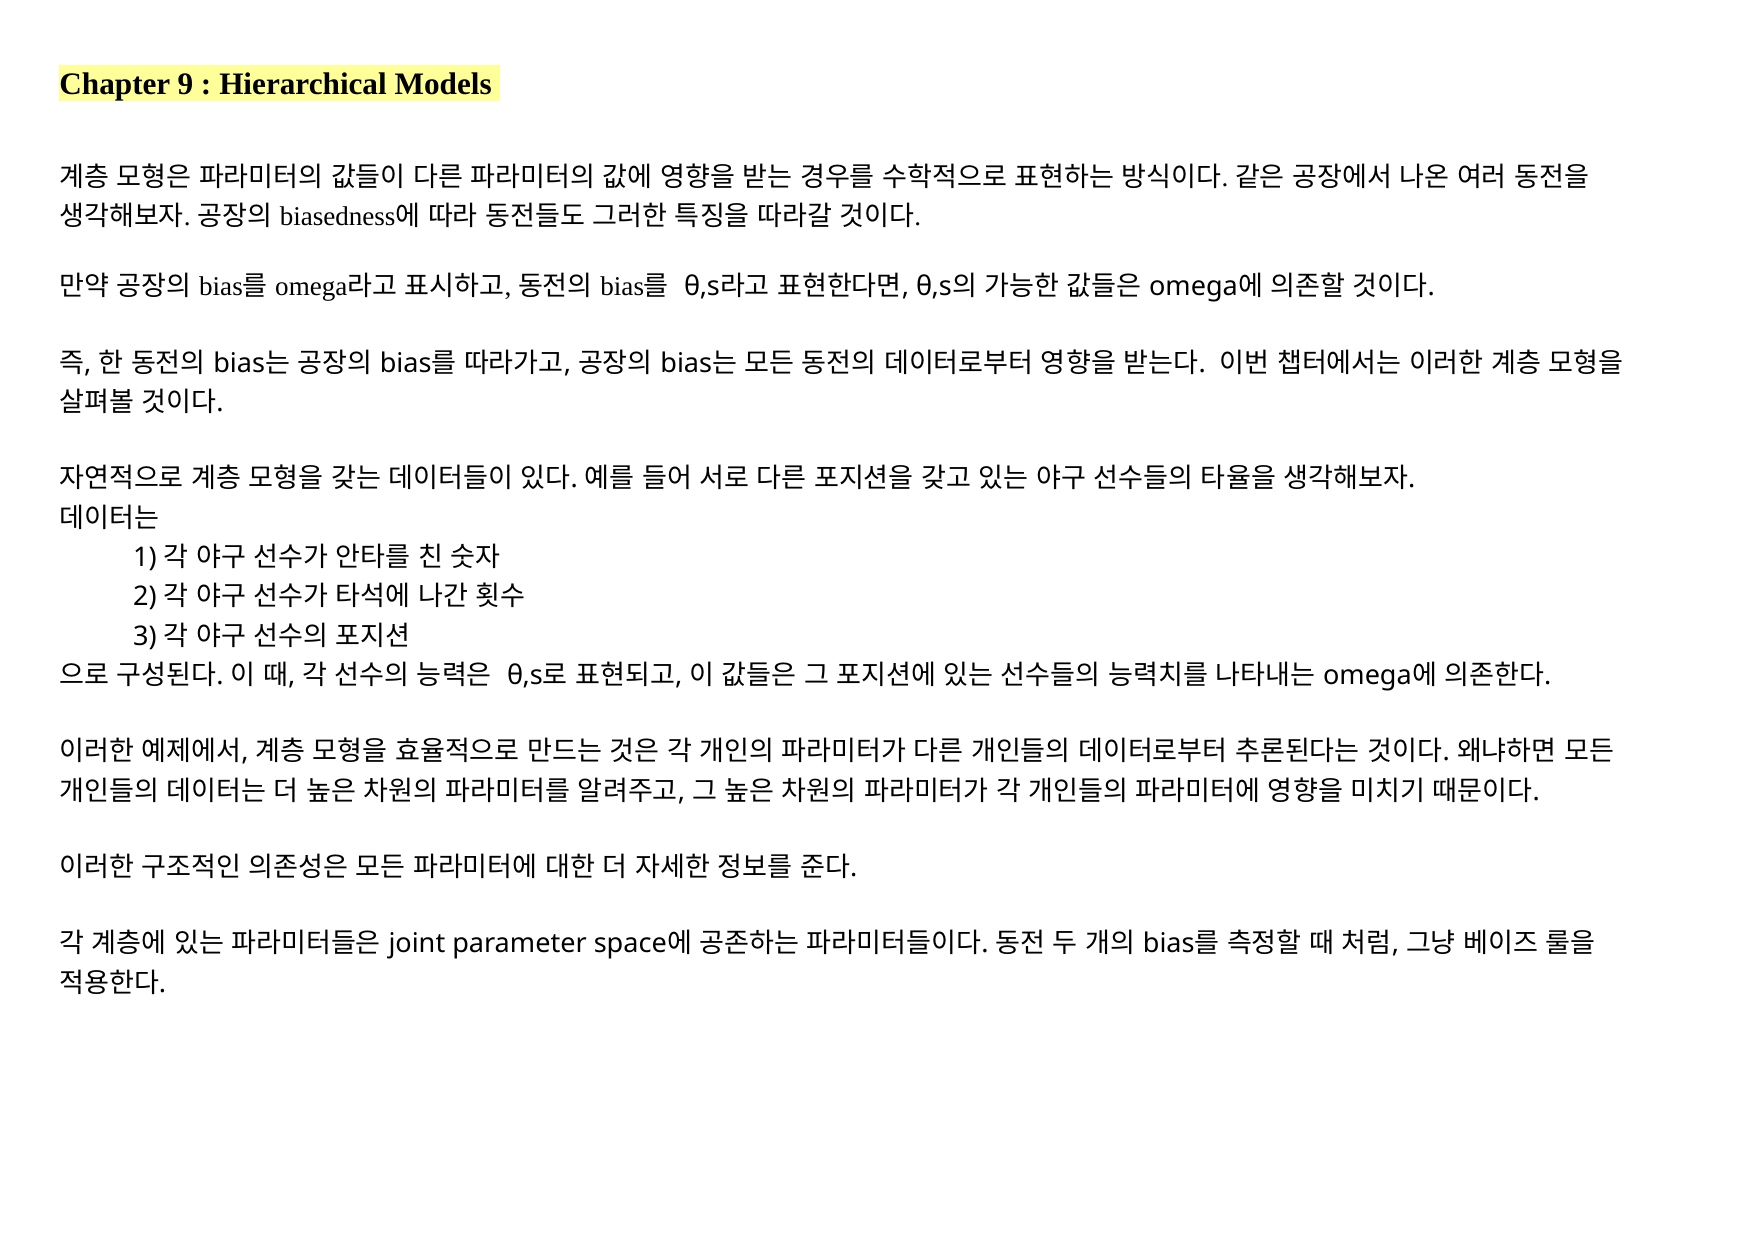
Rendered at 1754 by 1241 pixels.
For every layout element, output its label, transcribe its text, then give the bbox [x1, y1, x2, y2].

text 데이터는 [59, 496, 1695, 535]
text 2) 각 야구 선수가 타석에 나간 횟수 [59, 574, 1695, 614]
text Chapter 9 : Hierarchical Models [59, 65, 1695, 101]
text 3) 각 야구 선수의 포지션 [59, 614, 1695, 653]
text 1) 각 야구 선수가 안타를 친 숫자 [59, 535, 1695, 574]
text 자연적으로 계층 모형을 갖는 데이터들이 있다. 예를 들어 서로 다른 포지션을 갖고 있는 야구 선수들의 타율을 생각해보자. [59, 456, 1695, 496]
text 만약 공장의 bias를 omega라고 표시하고, 동전의 bias를 θ,s라고 표현한다면, θ,s의 가능한 값들은 omega에 의존할 것이다. [59, 264, 1695, 304]
text 각 계층에 있는 파라미터들은 joint parameter space에 공존하는 파라미터들이다. 동전 두 개의 bias를 측정할 때 처럼, 그냥 베이즈 룰을 적용한다. [59, 921, 1695, 1000]
text 계층 모형은 파라미터의 값들이 다른 파라미터의 값에 영향을 받는 경우를 수학적으로 표현하는 방식이다. 같은 공장에서 나온 여러 동전을 생각해보자. 공장의 biasedness에 따라 동전들도 그러한 특징을 따라갈 것이다. [59, 155, 1695, 233]
text 즉, 한 동전의 bias는 공장의 bias를 따라가고, 공장의 bias는 모든 동전의 데이터로부터 영향을 받는다. 이번 챕터에서는 이러한 계층 모형을 살펴볼 것이다. [59, 341, 1695, 419]
text 이러한 구조적인 의존성은 모든 파라미터에 대한 더 자세한 정보를 준다. [59, 845, 1695, 884]
text 으로 구성된다. 이 때, 각 선수의 능력은 θ,s로 표현되고, 이 값들은 그 포지션에 있는 선수들의 능력치를 나타내는 omega에 의존한다. [59, 653, 1695, 692]
text 이러한 예제에서, 계층 모형을 효율적으로 만드는 것은 각 개인의 파라미터가 다른 개인들의 데이터로부터 추론된다는 것이다. 왜냐하면 모든 개인들의 데이터는 더 높은 차원의 파라미터를 알려주고, 그 높은 차원의 파라미터가 각 개인들의 파라미터에 영향을 미치기 때문이다. [59, 729, 1695, 808]
